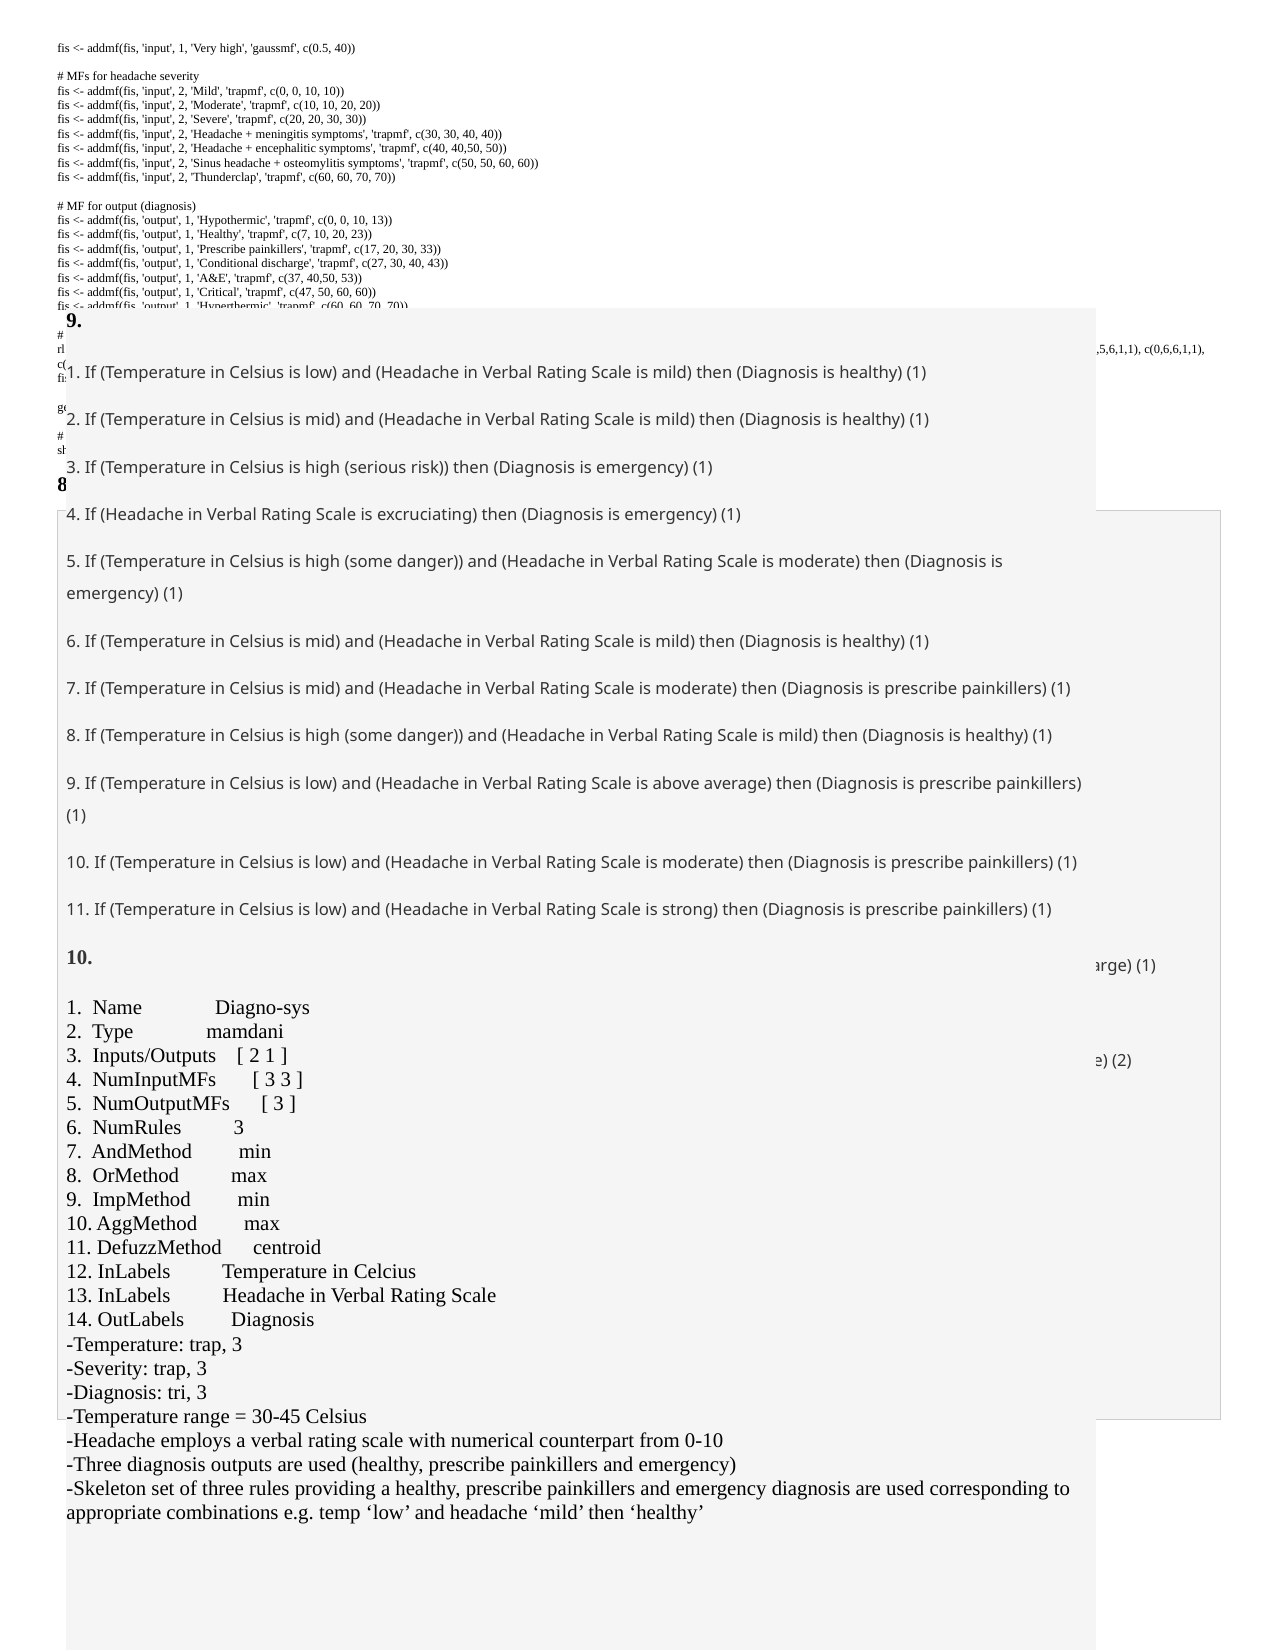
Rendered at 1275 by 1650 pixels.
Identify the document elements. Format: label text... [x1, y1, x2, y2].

text -Diagnosis: tri, 3 [66, 1379, 1096, 1404]
text # MFs for headache severity [57, 69, 1221, 83]
text 13. InLabels Headache in Verbal Rating Scale [66, 1283, 1096, 1307]
text 7. If (Temperature in Celsius is mid) and (Headache in Verbal Rating Scale is moderate) then (Diagnosis is prescribe painkillers) (1) [66, 677, 1096, 699]
text # Gui [57, 428, 66, 443]
text fis <- addrule(fis, rl) [1096, 371, 1221, 385]
text 9. If (Temperature in Celsius is Mid) and (Headache Categories is Moderate) then (diagnosis is Healthy) (1) [1096, 891, 1220, 929]
text 19. If (Temperature in Celsius is High) and (Headache Categories is Severe) then (diagnosis is A&E) (1) [66, 431, 1096, 455]
text -Three diagnosis outputs are used (healthy, prescribe painkillers and emergency) [66, 1452, 1096, 1476]
text 19. If (Temperature in Celsius is High) and (Headache Categories is Severe) then (diagnosis is A&E) (1) [66, 699, 1096, 724]
text 10. [66, 945, 1096, 969]
text fis <- addmf(fis, 'output', 1, 'A&E', 'trapmf', c(37, 40,50, 53)) [57, 270, 1221, 285]
text fis <- addmf(fis, 'output', 1, 'Critical', 'trapmf', c(47, 50, 60, 60)) [57, 285, 1221, 299]
text fis <- addmf(fis, 'output', 1, 'Prescribe painkillers', 'trapmf', c(17, 20, 30, 33)) [57, 242, 1221, 256]
text 5. If (Temperature in Celsius is high (some danger)) and (Headache in Verbal Rating Scale is moderate) then (Diagnosis is emergency) (1) [66, 550, 1096, 604]
text 8. [57, 472, 66, 496]
text 9. ImpMethod min [66, 1187, 1096, 1211]
text 19. If (Temperature in Celsius is High) and (Headache Categories is Severe) then (diagnosis is A&E) (1) [66, 383, 1096, 408]
text 2. If (Temperature in Celsius is Mid) and (Headache Categories is Mild) then (diagnosis is Healthy) (1) [1096, 558, 1220, 596]
text 9. If (Temperature in Celsius is low) and (Headache in Verbal Rating Scale is above average) then (Diagnosis is prescribe painkillers) (1) [66, 771, 1096, 826]
text 13. If (Temperature in Celsius is High) and (Headache Categories is Moderate) then (diagnosis is Conditional discharge) (1) [1096, 1081, 1220, 1119]
text 8. OrMethod max [66, 1163, 1096, 1187]
text -Temperature: trap, 3 [66, 1331, 1096, 1356]
text 4. NumInputMFs [ 3 3 ] [66, 1067, 1096, 1091]
text 19. If (Temperature in Celsius is High) and (Headache Categories is Severe) then (diagnosis is A&E) (1) [66, 604, 1096, 629]
text 5. NumOutputMFs [ 3 ] [66, 1091, 1096, 1115]
text 19. If (Temperature in Celsius is High) and (Headache Categories is Severe) then (diagnosis is A&E) (1) [66, 873, 1096, 898]
text -Skeleton set of three rules providing a healthy, prescribe painkillers and emergency diagnosis are used corresponding to appropriate combinations e.g. temp ‘low’ and headache ‘mild’ then ‘healthy’ [66, 1476, 1096, 1524]
text 2. If (Temperature in Celsius is mid) and (Headache in Verbal Rating Scale is mild) then (Diagnosis is healthy) (1) [66, 408, 1096, 431]
text -Temperature range = 30-45 Celsius [66, 1404, 1096, 1428]
text fis <- addmf(fis, 'input', 1, 'Very high', 'gaussmf', c(0.5, 40)) [57, 40, 1221, 55]
text 11. DefuzzMethod centroid [66, 1235, 1096, 1259]
text 2. Type mamdani [66, 1019, 1096, 1043]
text 3. If (Temperature in Celsius is Mid (upper percentile)) and (Headache Categories is Mild) then (diagnosis is Healthy) (1) [1096, 605, 1220, 643]
text 10. AggMethod max [66, 1211, 1096, 1235]
text fis <- addmf(fis, 'input', 2, 'Headache + encephalitic symptoms', 'trapmf', c(40, 40,50, 50)) [57, 141, 1221, 155]
text 12. InLabels Temperature in Celcius [66, 1259, 1096, 1283]
text 19. If (Temperature in Celsius is High) and (Headache Categories is Severe) then (diagnosis is A&E) (1) [66, 826, 1096, 851]
text 10. If (Temperature in Celsius is low) and (Headache in Verbal Rating Scale is moderate) then (Diagnosis is prescribe painkillers) (1) [66, 851, 1096, 873]
text 1. Name Diagno-sys [66, 994, 1096, 1019]
text 6. If (Temperature in Celsius is Low) and (Headache Categories is Severe) then (diagnosis is Hypothermic) (1) [1096, 748, 1220, 786]
text fis <- addmf(fis, 'output', 1, 'Healthy', 'trapmf', c(7, 10, 20, 23)) [57, 227, 1221, 242]
text 6. NumRules 3 [66, 1115, 1096, 1139]
text 19. If (Temperature in Celsius is High) and (Headache Categories is Severe) then (diagnosis is A&E) (1) [1096, 1367, 1220, 1419]
text 3. If (Temperature in Celsius is high (serious risk)) then (Diagnosis is emergency) (1) [66, 455, 1096, 478]
text # Rules [1096, 328, 1221, 342]
text 19. If (Temperature in Celsius is High) and (Headache Categories is Severe) then (diagnosis is A&E) (1) [66, 652, 1096, 677]
text 17. If (Headache Categories is Sinus headache + osteomylitis symptoms) then (diagnosis is Critical) (1) [1096, 1272, 1220, 1309]
text 8. [1096, 472, 1221, 496]
text 4. If (Temperature in Celsius is Low) and (Headache Categories is Mild) then (diagnosis is Hypothermic) (1) [1096, 653, 1220, 691]
text 14. OutLabels Diagnosis [66, 1307, 1096, 1331]
text 10. If (Temperature in Celsius is Mid (upper percentile)) and (Headache Categories is Moderate) then (diagnosis is Conditional discharge) (1) [1096, 938, 1220, 976]
text gensurf(fis) [1096, 400, 1221, 414]
text fis <- addmf(fis, 'input', 2, 'Mild', 'trapmf', c(0, 0, 10, 10)) [57, 83, 1221, 98]
text -Severity: trap, 3 [66, 1356, 1096, 1379]
text -Headache employs a verbal rating scale with numerical counterpart from 0-10 [66, 1428, 1096, 1452]
text fis <- addmf(fis, 'output', 1, 'Hyperthermic', 'trapmf', c(60, 60, 70, 70)) [57, 299, 1221, 313]
text fis <- addmf(fis, 'input', 2, 'Severe', 'trapmf', c(20, 20, 30, 30)) [57, 112, 1221, 127]
text 14. If (Headache Categories is Severe) then (diagnosis is Prescribe painkillers) (1) [1096, 1129, 1220, 1167]
text 19. If (Temperature in Celsius is High) and (Headache Categories is Severe) then (diagnosis is A&E) (1) [66, 921, 1096, 945]
text 16. If (Headache Categories is Headache + encephalitic symptoms) then (diagnosis is Critical) (1) [1096, 1224, 1220, 1262]
text showGUI(fis) [1096, 443, 1221, 457]
text fis <- addmf(fis, 'input', 2, 'Thunderclap', 'trapmf', c(60, 60, 70, 70)) [57, 170, 1221, 184]
text 11. If (Headache Categories is Moderate) then (diagnosis is Prescribe painkillers) (1) [1096, 986, 1220, 1024]
text 19. If (Temperature in Celsius is High) and (Headache Categories is Severe) then (diagnosis is A&E) (1) [66, 478, 1096, 503]
text 19. If (Temperature in Celsius is High) and (Headache Categories is Severe) then (diagnosis is A&E) (1) [66, 1524, 1096, 1650]
text 9. [66, 308, 1096, 332]
text 8. If (Temperature in Celsius is Mid (lower percentile)) and (Headache Categories is Moderate) then (diagnosis is Healthy) (1) [1096, 843, 1220, 881]
text 7. AndMethod min [66, 1139, 1096, 1163]
text 19. If (Temperature in Celsius is High) and (Headache Categories is Severe) then (diagnosis is A&E) (1) [66, 969, 1096, 994]
text # MF for output (diagnosis) [57, 198, 1221, 213]
text 7. If (Temperature in Celsius is Very high) then (diagnosis is Hyperthermic) (10) [1096, 796, 1220, 833]
text # Gui [1096, 428, 1221, 443]
text 5. If (Temperature in Celsius is Low) and (Headache Categories is Moderate) then (diagnosis is Hypothermic) (1) [1096, 701, 1220, 738]
text fis <- addmf(fis, 'input', 2, 'Sinus headache + osteomylitis symptoms', 'trapmf', c(50, 50, 60, 60)) [57, 155, 1221, 170]
text 4. If (Headache in Verbal Rating Scale is excruciating) then (Diagnosis is emergency) (1) [66, 503, 1096, 525]
text fis <- addmf(fis, 'output', 1, 'Conditional discharge', 'trapmf', c(27, 30, 40, 43)) [57, 256, 1221, 270]
text 19. If (Temperature in Celsius is High) and (Headache Categories is Severe) then (diagnosis is A&E) (1) [66, 525, 1096, 550]
text 11. If (Temperature in Celsius is low) and (Headache in Verbal Rating Scale is strong) then (Diagnosis is prescribe painkillers) (1) [66, 898, 1096, 921]
text 3. Inputs/Outputs [ 2 1 ] [66, 1043, 1096, 1067]
text 1. If (Temperature in Celsius is Mid (lower percentile)) and (Headache Categories is Mild) then (diagnosis is Healthy) (1) [1096, 511, 1220, 548]
text 6. If (Temperature in Celsius is mid) and (Headache in Verbal Rating Scale is mild) then (Diagnosis is healthy) (1) [66, 629, 1096, 652]
text fis <- addmf(fis, 'output', 1, 'Hypothermic', 'trapmf', c(0, 0, 10, 13)) [57, 213, 1221, 227]
text 8. If (Temperature in Celsius is high (some danger)) and (Headache in Verbal Rating Scale is mild) then (Diagnosis is healthy) (1) [66, 724, 1096, 747]
text fis <- addmf(fis, 'input', 2, 'Moderate', 'trapmf', c(10, 10, 20, 20)) [57, 98, 1221, 112]
text 18. If (Headache Categories is Thunderclap) then (diagnosis is Critical) (1) [1096, 1319, 1220, 1357]
text 1. If (Temperature in Celsius is low) and (Headache in Verbal Rating Scale is mild) then (Diagnosis is healthy) (1) [66, 360, 1096, 383]
text 19. If (Temperature in Celsius is High) and (Headache Categories is Severe) then (diagnosis is A&E) (1) [66, 332, 1096, 360]
text fis <- addmf(fis, 'input', 2, 'Headache + meningitis symptoms', 'trapmf', c(30, 30, 40, 40)) [57, 127, 1221, 141]
text 19. If (Temperature in Celsius is High) and (Headache Categories is Severe) then (diagnosis is A&E) (1) [66, 747, 1096, 771]
text 15. If (Headache Categories is Headache + meningitis symptoms) then (diagnosis is Critical) (1.5) [1096, 1177, 1220, 1214]
text 12. If (Temperature in Celsius is Mid (upper percentile)) and (Headache Categories is Severe) then (diagnosis is Conditional discharge) (2) [1096, 1034, 1220, 1072]
